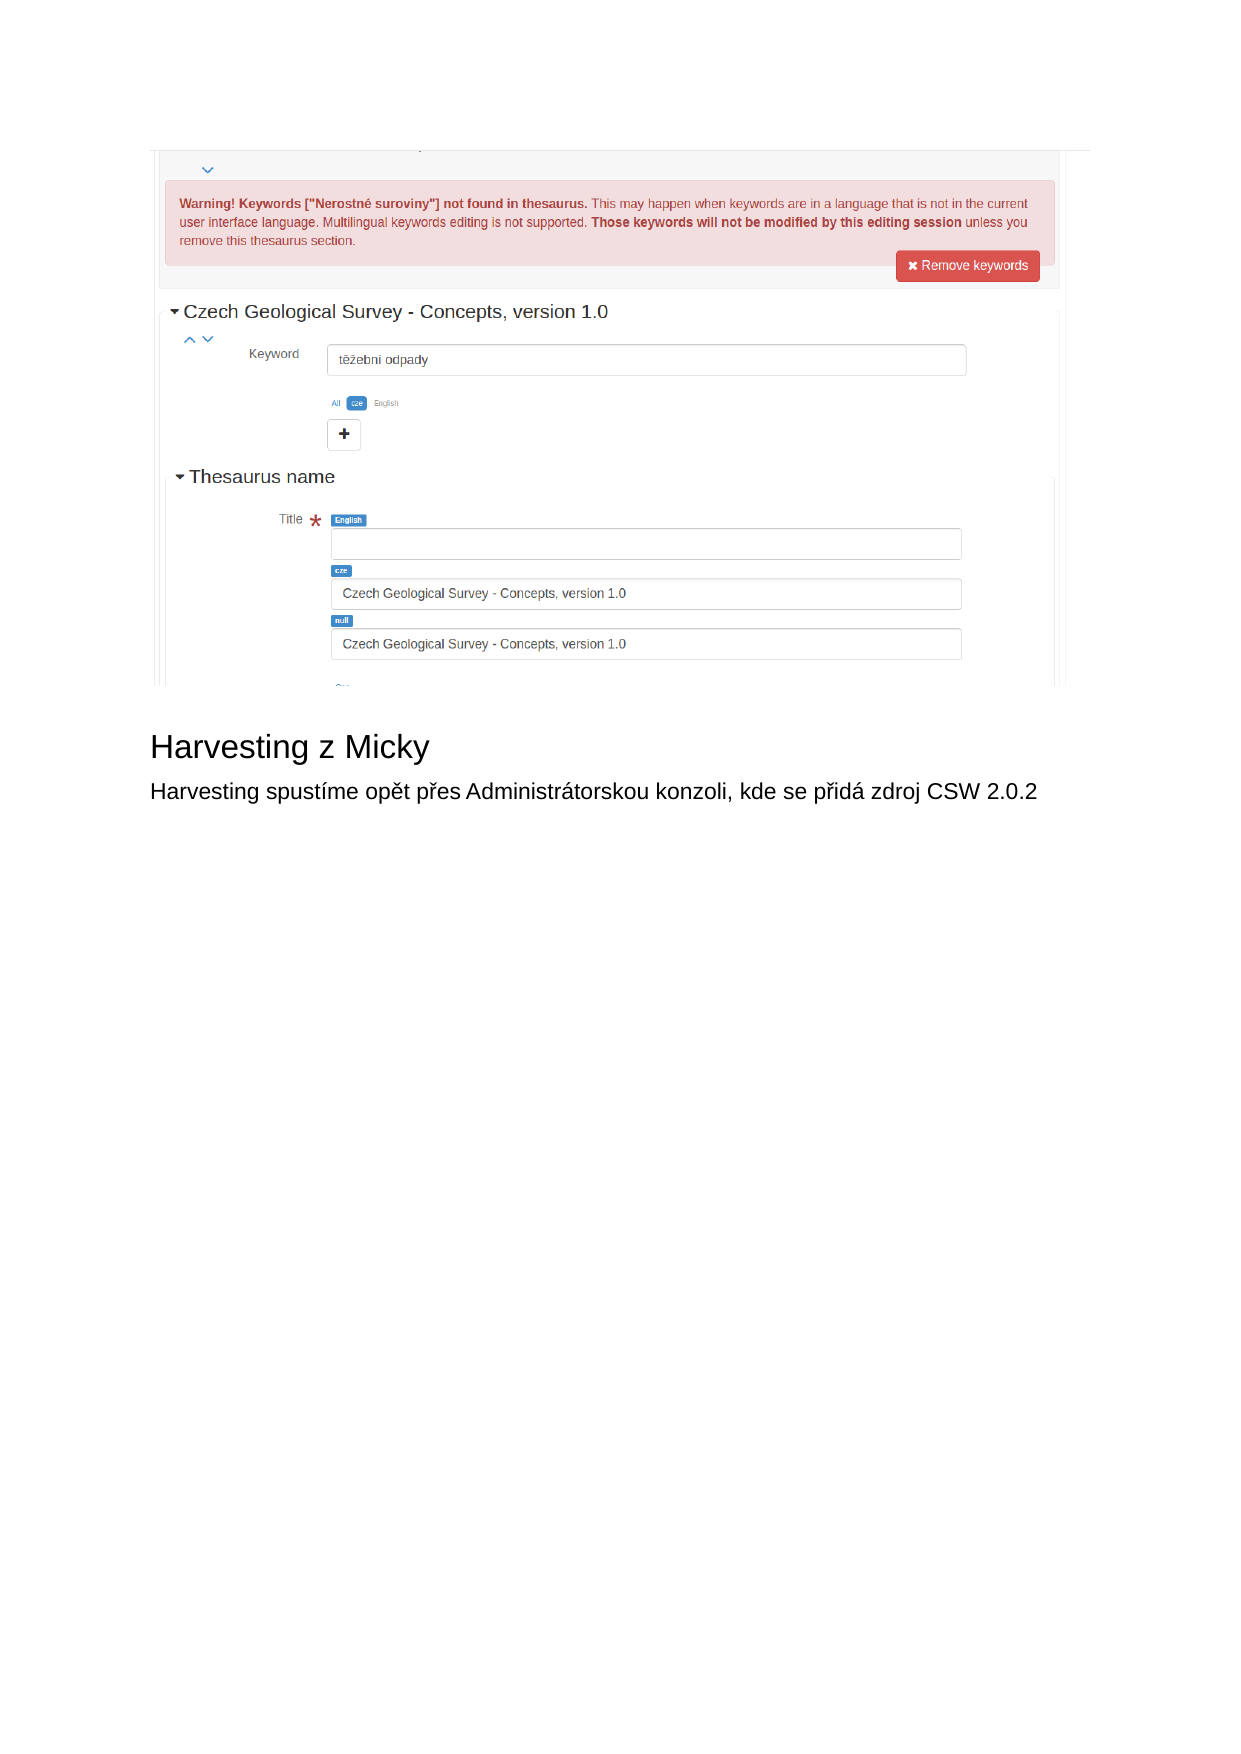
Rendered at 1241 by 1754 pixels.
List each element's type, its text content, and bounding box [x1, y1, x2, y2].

text Harvesting spustíme opět přes Administrátorskou konzoli, kde se přidá zdroj CSW 2.0.2 [150, 778, 1090, 804]
subtitle Harvesting z Micky [150, 727, 1090, 765]
picture [150, 150, 1091, 686]
